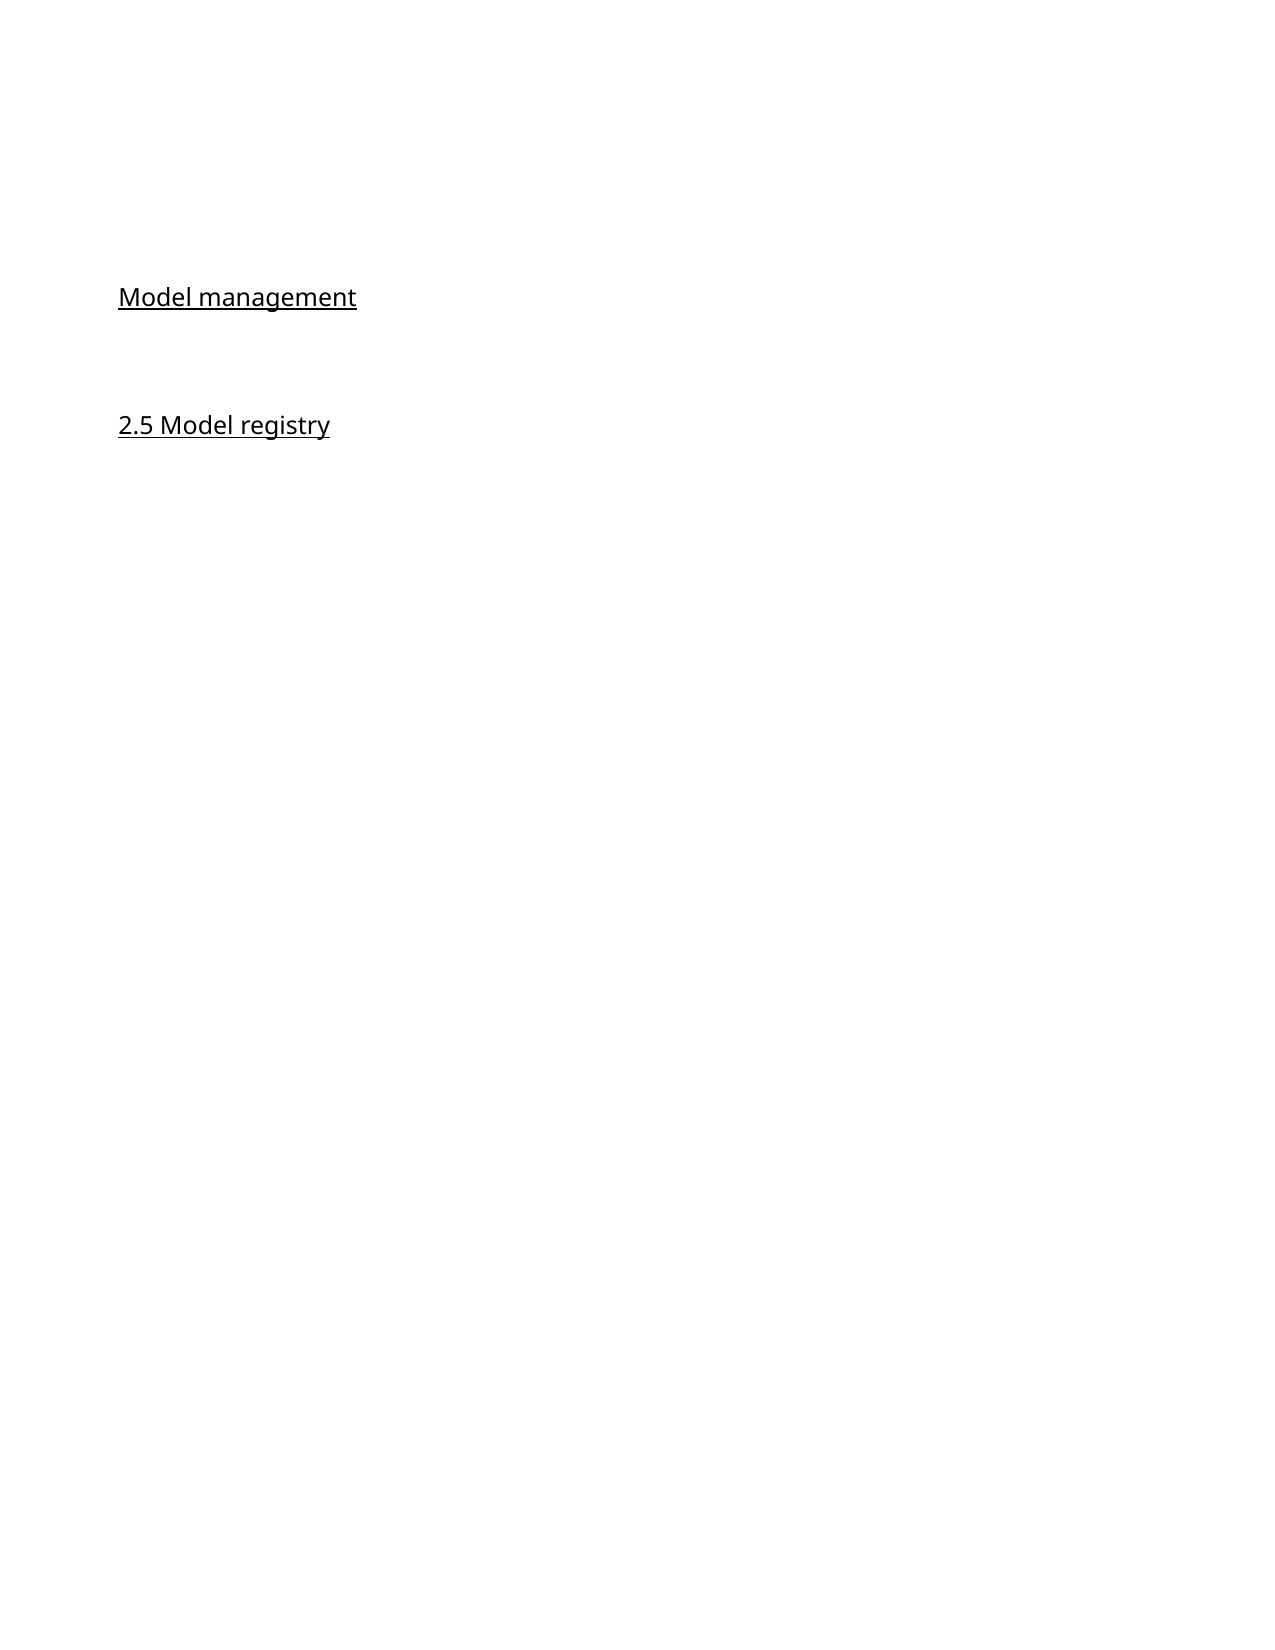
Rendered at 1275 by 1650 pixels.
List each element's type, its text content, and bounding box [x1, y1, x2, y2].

text Model management [118, 279, 1157, 313]
subtitle 2.5 Model registry [118, 408, 1157, 442]
